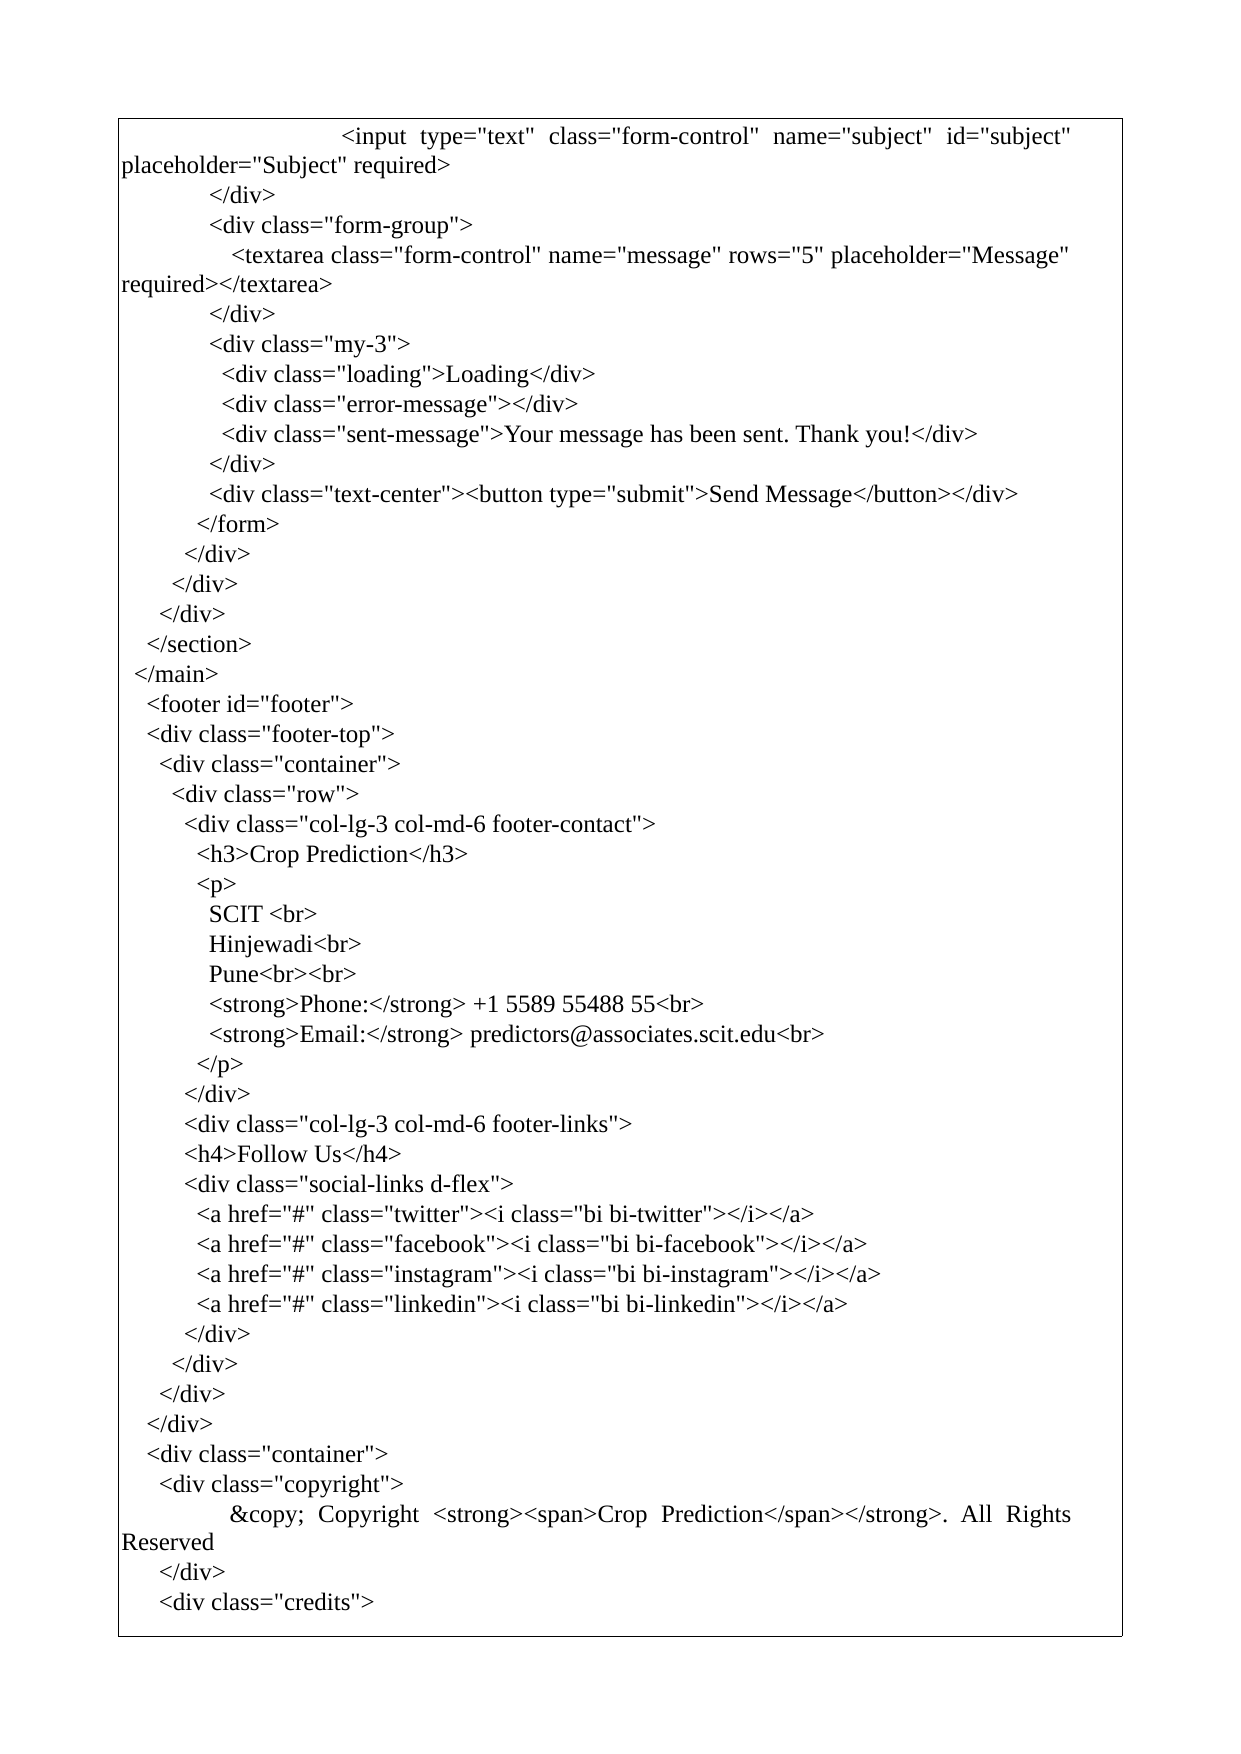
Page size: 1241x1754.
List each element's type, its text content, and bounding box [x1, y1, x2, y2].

text <h4>Follow Us</h4> [121, 1139, 1072, 1167]
text </div> [121, 1409, 1072, 1437]
text </div> [121, 1349, 1072, 1377]
text </p> [121, 1049, 1072, 1077]
text </form> [121, 509, 1072, 537]
text <footer id="footer"> [121, 689, 1072, 717]
text </main> [121, 659, 1072, 687]
text <div class="footer-top"> [121, 719, 1072, 747]
text </div> [121, 299, 1072, 327]
text <a href="#" class="instagram"><i class="bi bi-instagram"></i></a> [121, 1259, 1072, 1287]
text </div> [121, 1319, 1072, 1347]
text Hinjewadi<br> [121, 929, 1072, 957]
text </div> [121, 449, 1072, 477]
text <div class="text-center"><button type="submit">Send Message</button></div> [121, 479, 1072, 507]
text </div> [121, 1379, 1072, 1407]
text <div class="col-lg-3 col-md-6 footer-contact"> [121, 809, 1072, 837]
text SCIT <br> [121, 899, 1072, 927]
text <input type="text" class="form-control" name="subject" id="subject" placeholder="Subject" required> [121, 121, 1072, 179]
text <div class="error-message"></div> [121, 389, 1072, 417]
text <div class="loading">Loading</div> [121, 359, 1072, 387]
text <a href="#" class="twitter"><i class="bi bi-twitter"></i></a> [121, 1199, 1072, 1227]
text <strong>Phone:</strong> +1 5589 55488 55<br> [121, 989, 1072, 1017]
text </div> [121, 180, 1072, 209]
text </div> [121, 539, 1072, 567]
text <div class="form-group"> [121, 210, 1072, 239]
text <div class="col-lg-3 col-md-6 footer-links"> [121, 1109, 1072, 1137]
text <textarea class="form-control" name="message" rows="5" placeholder="Message" required></textarea> [121, 240, 1072, 297]
text <div class="container"> [121, 749, 1072, 777]
text <div class="credits"> [121, 1587, 1072, 1616]
text <div class="sent-message">Your message has been sent. Thank you!</div> [121, 419, 1072, 447]
text <div class="copyright"> [121, 1469, 1072, 1497]
text <a href="#" class="facebook"><i class="bi bi-facebook"></i></a> [121, 1229, 1072, 1257]
text </section> [121, 629, 1072, 657]
text &copy; Copyright <strong><span>Crop Prediction</span></strong>. All Rights Reserved [121, 1499, 1072, 1556]
text <div class="social-links d-flex"> [121, 1169, 1072, 1197]
text </div> [121, 1557, 1072, 1586]
text <a href="#" class="linkedin"><i class="bi bi-linkedin"></i></a> [121, 1289, 1072, 1317]
text </div> [121, 599, 1072, 627]
text <strong>Email:</strong> predictors@associates.scit.edu<br> [121, 1019, 1072, 1047]
text <p> [121, 869, 1072, 897]
text </div> [121, 1079, 1072, 1107]
text <div class="container"> [121, 1439, 1072, 1467]
text <div class="row"> [121, 779, 1072, 807]
text <div class="my-3"> [121, 329, 1072, 357]
text </div> [121, 569, 1072, 597]
text Pune<br><br> [121, 959, 1072, 987]
text <h3>Crop Prediction</h3> [121, 839, 1072, 867]
